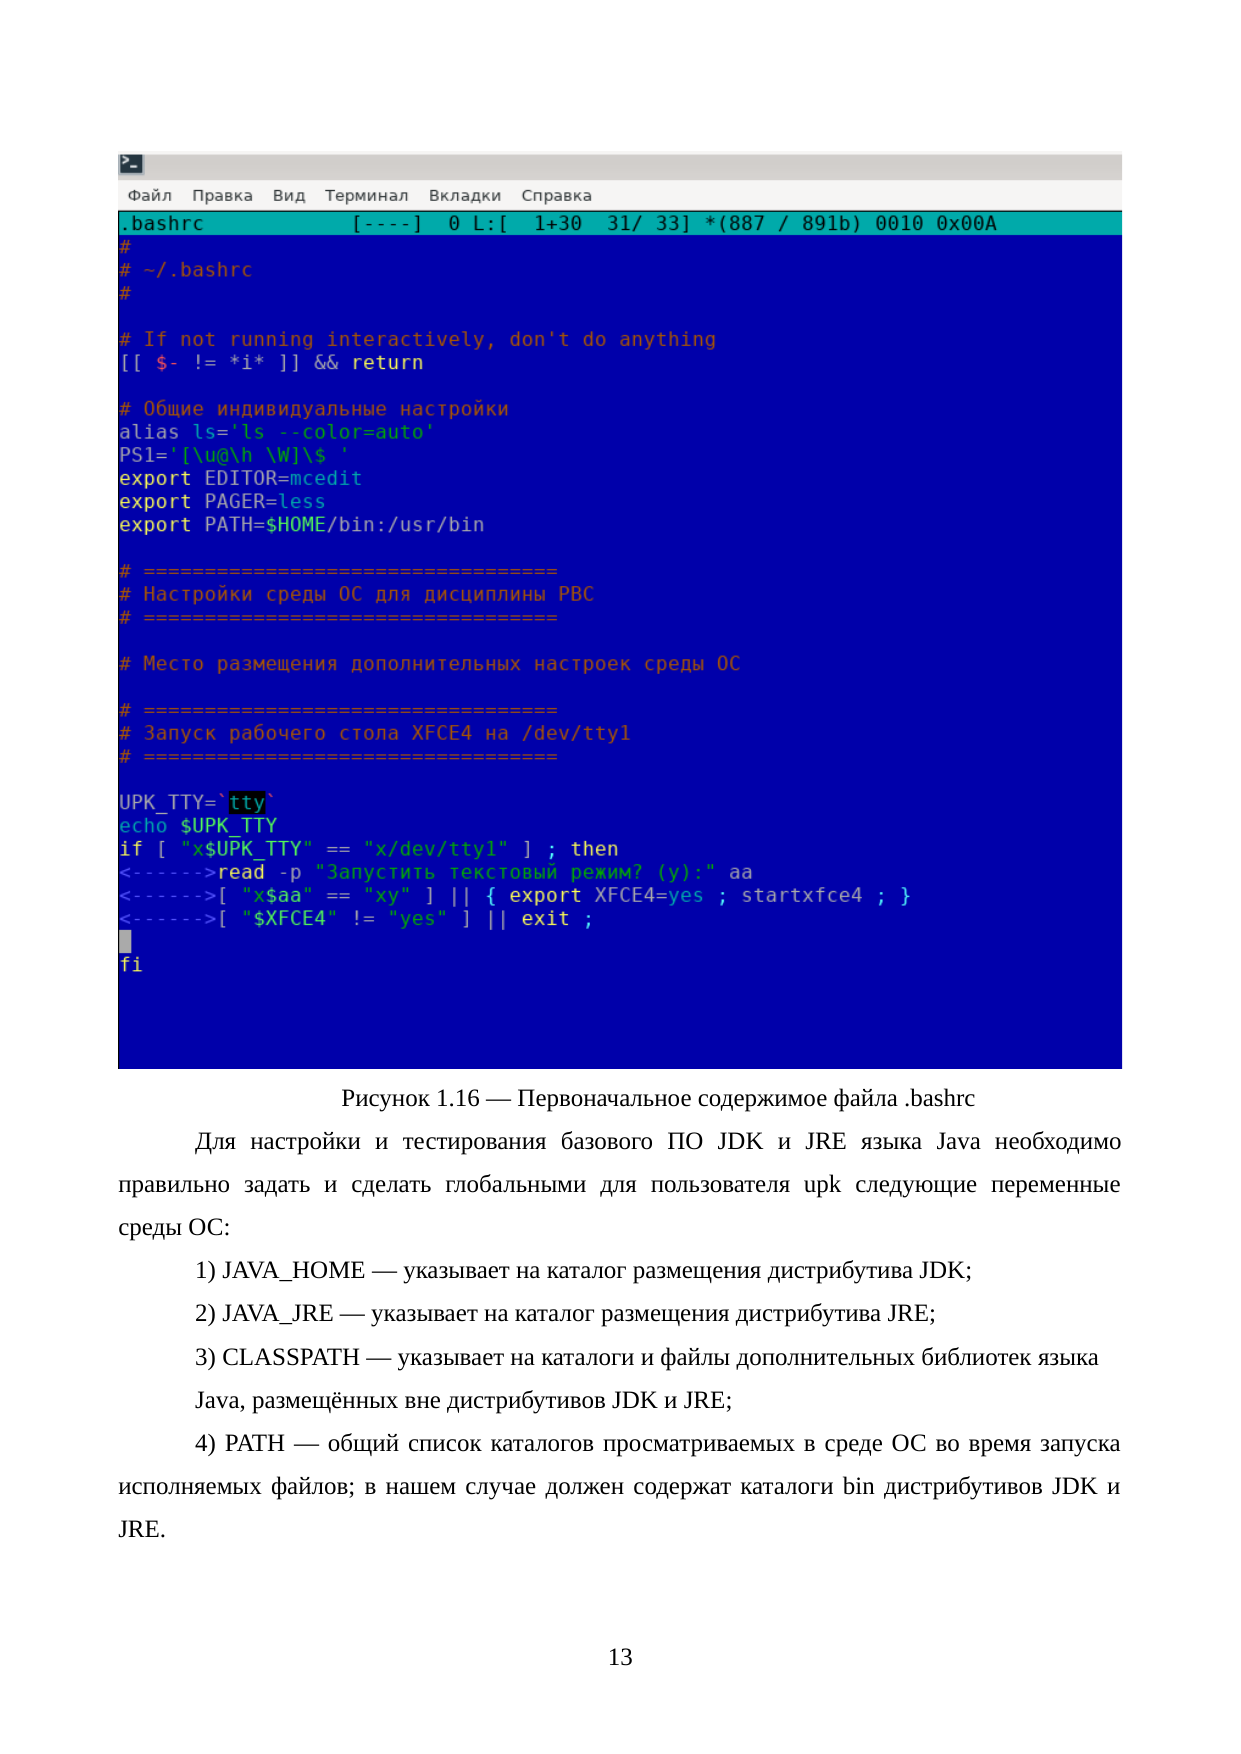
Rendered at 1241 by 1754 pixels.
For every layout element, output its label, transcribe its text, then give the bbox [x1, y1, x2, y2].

text Java, размещённых вне дистрибутивов JDK и JRE; [118, 1385, 1122, 1413]
text Для настройки и тестирования базового ПО JDK и JRE языка Java необходимо правильно задать и сделать глобальными для пользователя upk следующие переменные среды ОС: [118, 1126, 1122, 1241]
text 4) PATH — общий список каталогов просматриваемых в среде ОС во время запуска исполняемых файлов; в нашем случае должен содержат каталоги bin дистрибутивов JDK и JRE. [118, 1428, 1122, 1543]
text [118, 142, 1122, 151]
text 3) CLASSPATH — указывает на каталоги и файлы дополнительных библиотек языка [118, 1342, 1122, 1370]
picture [118, 151, 1123, 1069]
text Рисунок 1.16 — Первоначальное содержимое файла .bashrc [118, 1069, 1122, 1112]
text 1) JAVA_HOME — указывает на каталог размещения дистрибутива JDK; [118, 1255, 1122, 1284]
text 2) JAVA_JRE — указывает на каталог размещения дистрибутива JRE; [118, 1298, 1122, 1327]
